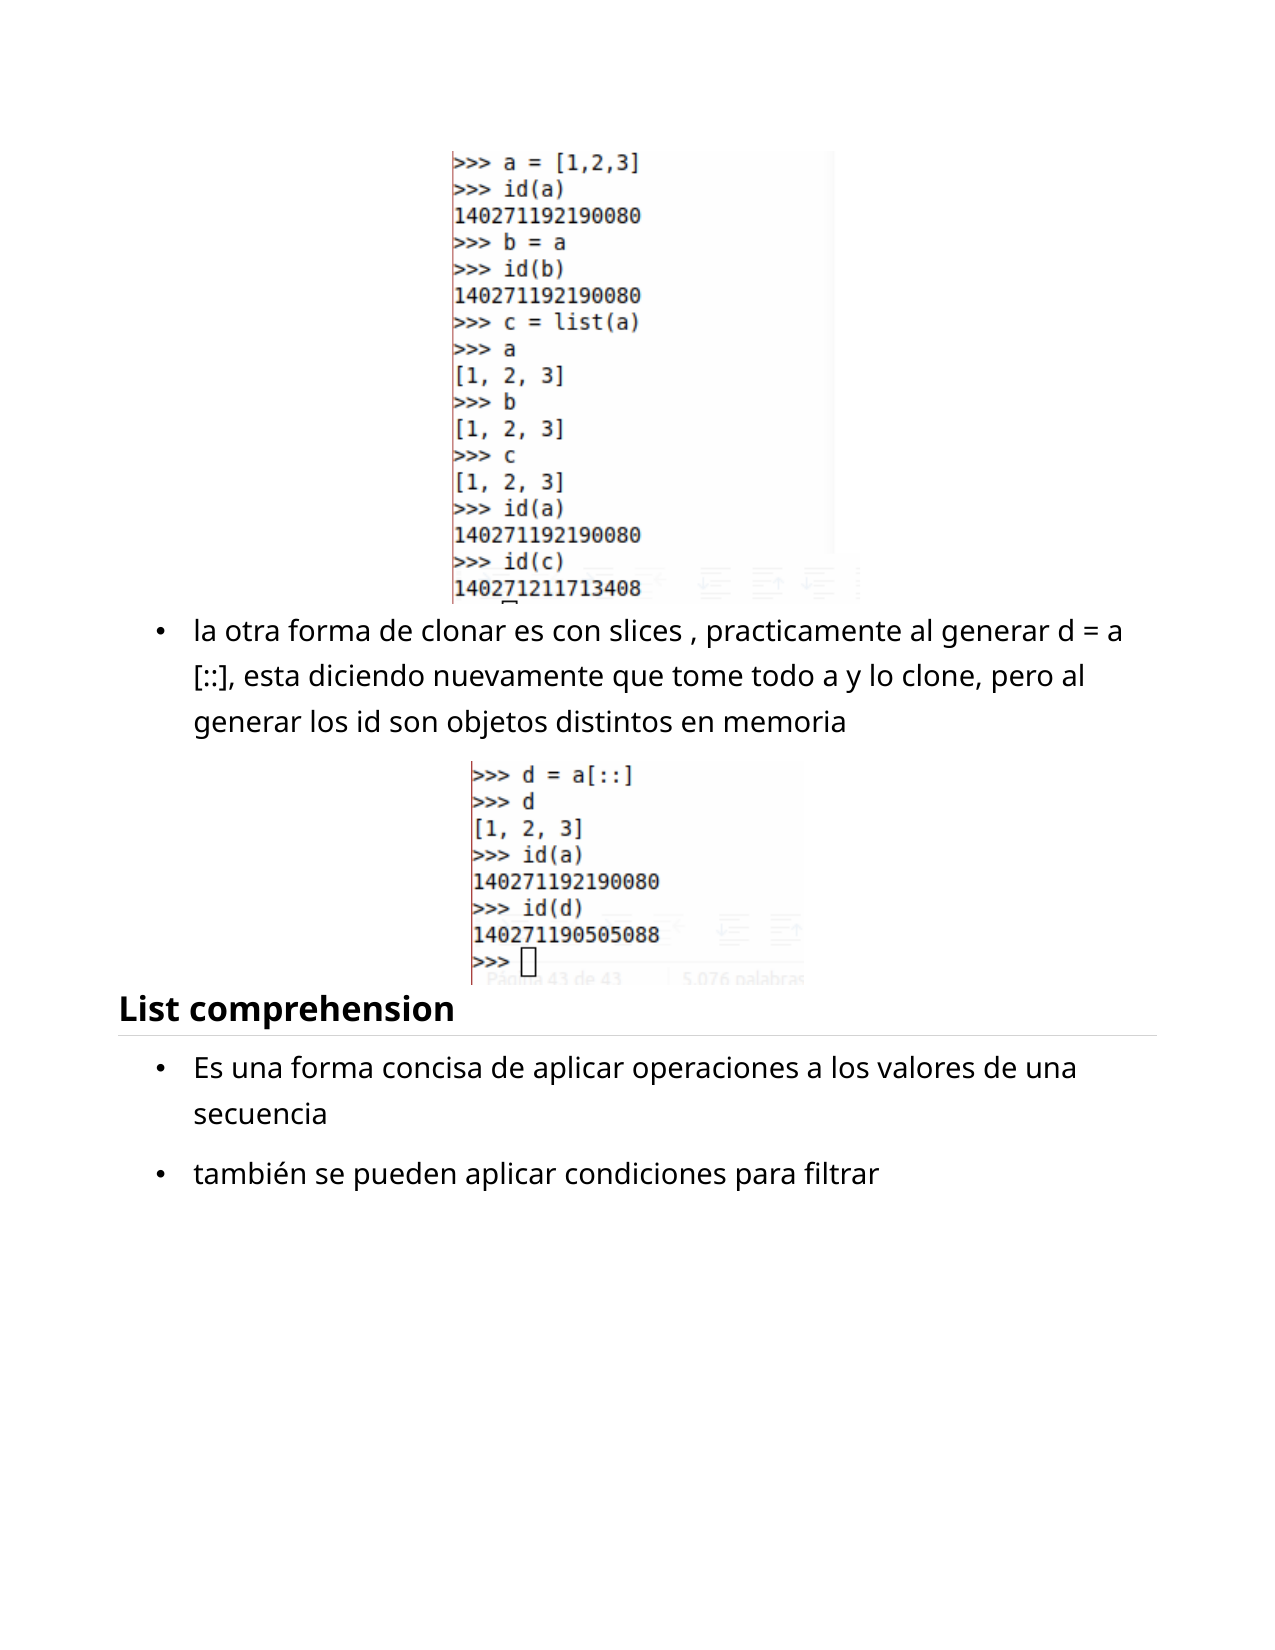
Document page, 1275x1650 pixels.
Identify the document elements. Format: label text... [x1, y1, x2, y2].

list Es una forma concisa de aplicar operaciones a los valores de una secuencia [156, 1047, 1157, 1133]
picture [471, 761, 804, 985]
list la otra forma de clonar es con slices , practicamente al generar d = a [::], esta diciendo nuevamente que tome todo a y lo clone, pero al generar los id son objetos distintos en memoria [156, 118, 1157, 741]
subtitle List comprehension [118, 782, 1157, 1035]
list también se pueden aplicar condiciones para filtrar [156, 1153, 1157, 1193]
picture [452, 151, 861, 604]
